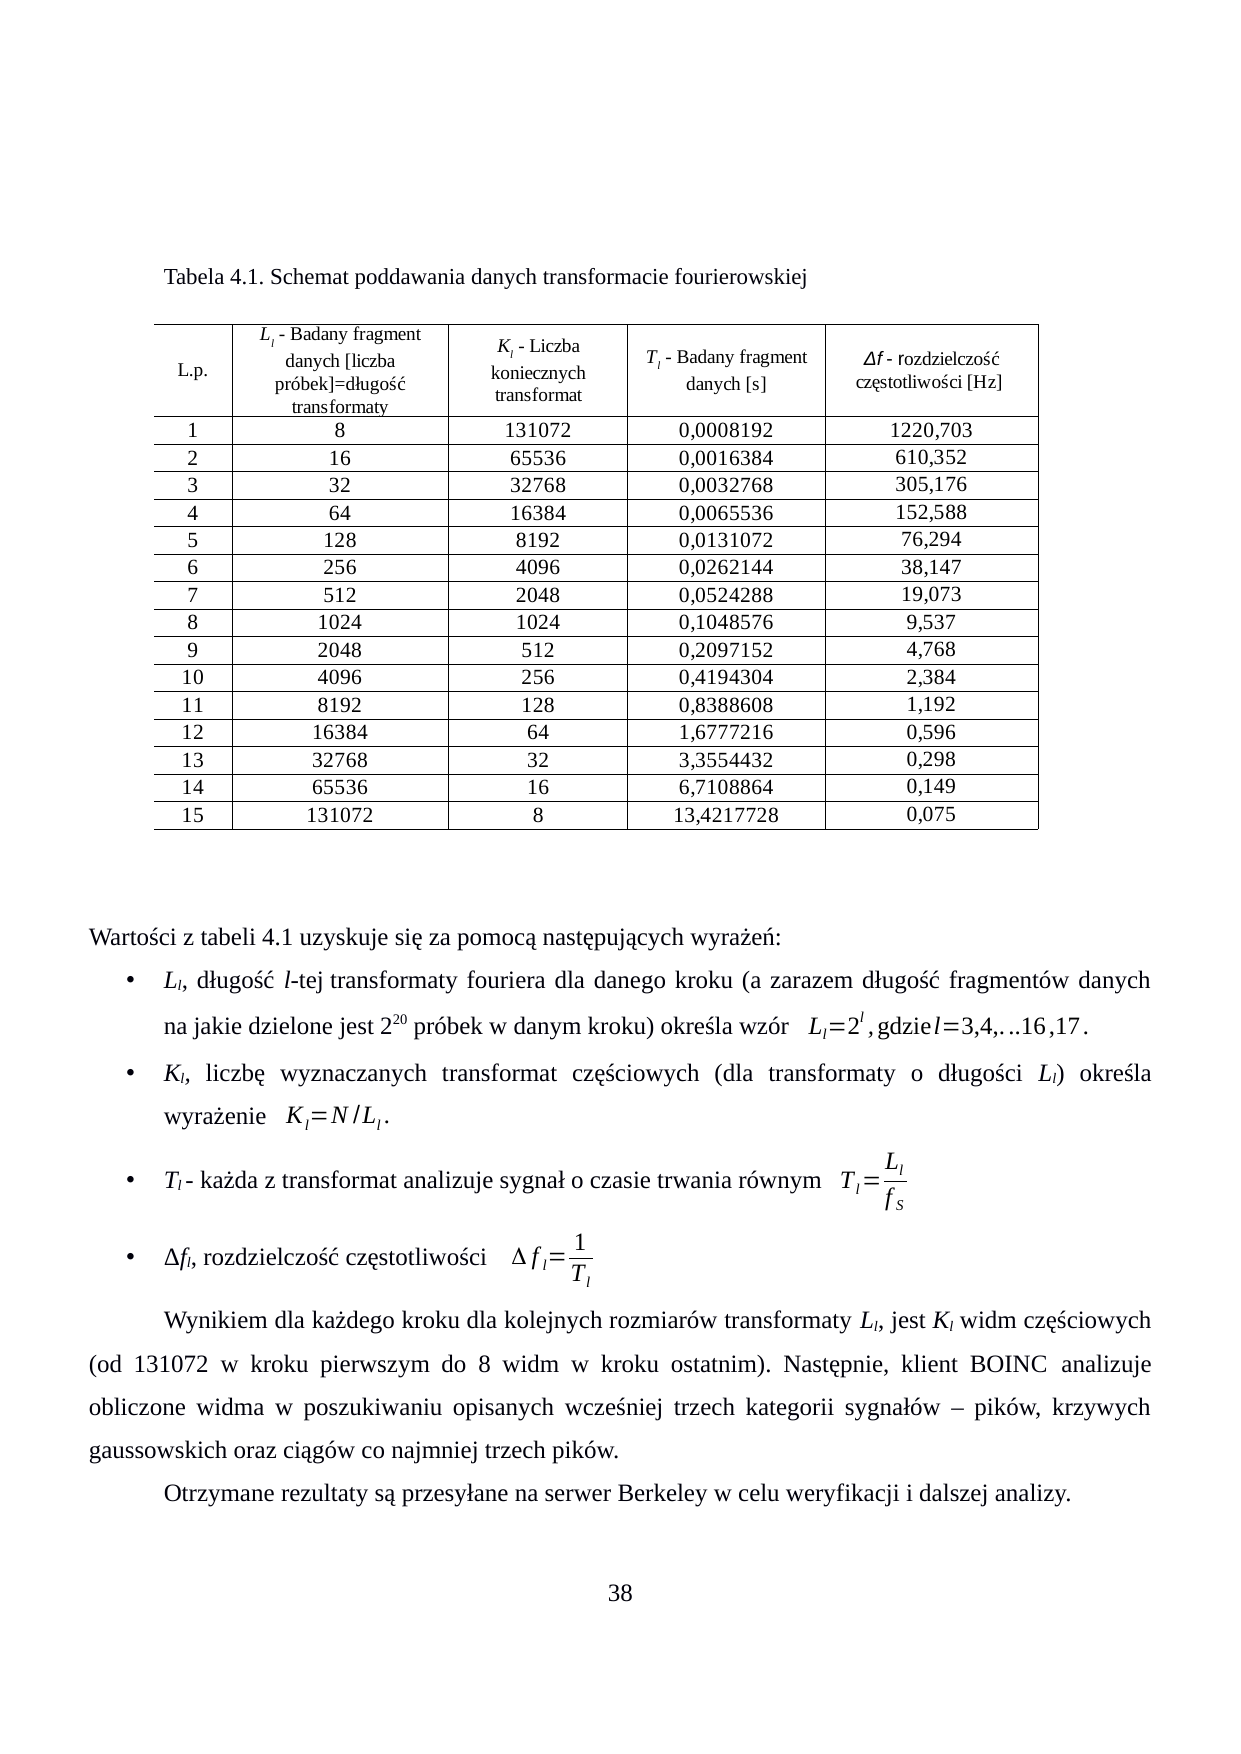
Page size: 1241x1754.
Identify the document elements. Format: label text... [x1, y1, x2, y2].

list Kl, liczbę wyznaczanych transformat częściowych (dla transformaty o długości Ll) określa wyrażenie [126, 1058, 1152, 1133]
list Δfl, rozdzielczość częstotliwości [126, 1228, 1152, 1291]
list Ll, długość l-tej transformaty fouriera dla danego kroku (a zarazem długość fragmentów danych na jakie dzielone jest 220 próbek w danym kroku) określa wzór [126, 965, 1152, 1043]
text Otrzymane rezultaty są przesyłane na serwer Berkeley w celu weryfikacji i dalszej analizy. [88, 1478, 1152, 1507]
list Tl - każda z transformat analizuje sygnał o czasie trwania równym [126, 1148, 1152, 1214]
text Wartości z tabeli 4.1 uzyskuje się za pomocą następujących wyrażeń: [88, 922, 1152, 951]
text Tabela 4.1. Schemat poddawania danych transformacie fourierowskiej [88, 263, 1152, 289]
text Wynikiem dla każdego kroku dla kolejnych rozmiarów transformaty Ll, jest Kl widm częściowych (od 131072 w kroku pierwszym do 8 widm w kroku ostatnim). Następnie, klient BOINC analizuje obliczone widma w poszukiwaniu opisanych wcześniej trzech kategorii sygnałów – pików, krzywych gaussowskich oraz ciągów co najmniej trzech pików. [88, 1306, 1152, 1464]
